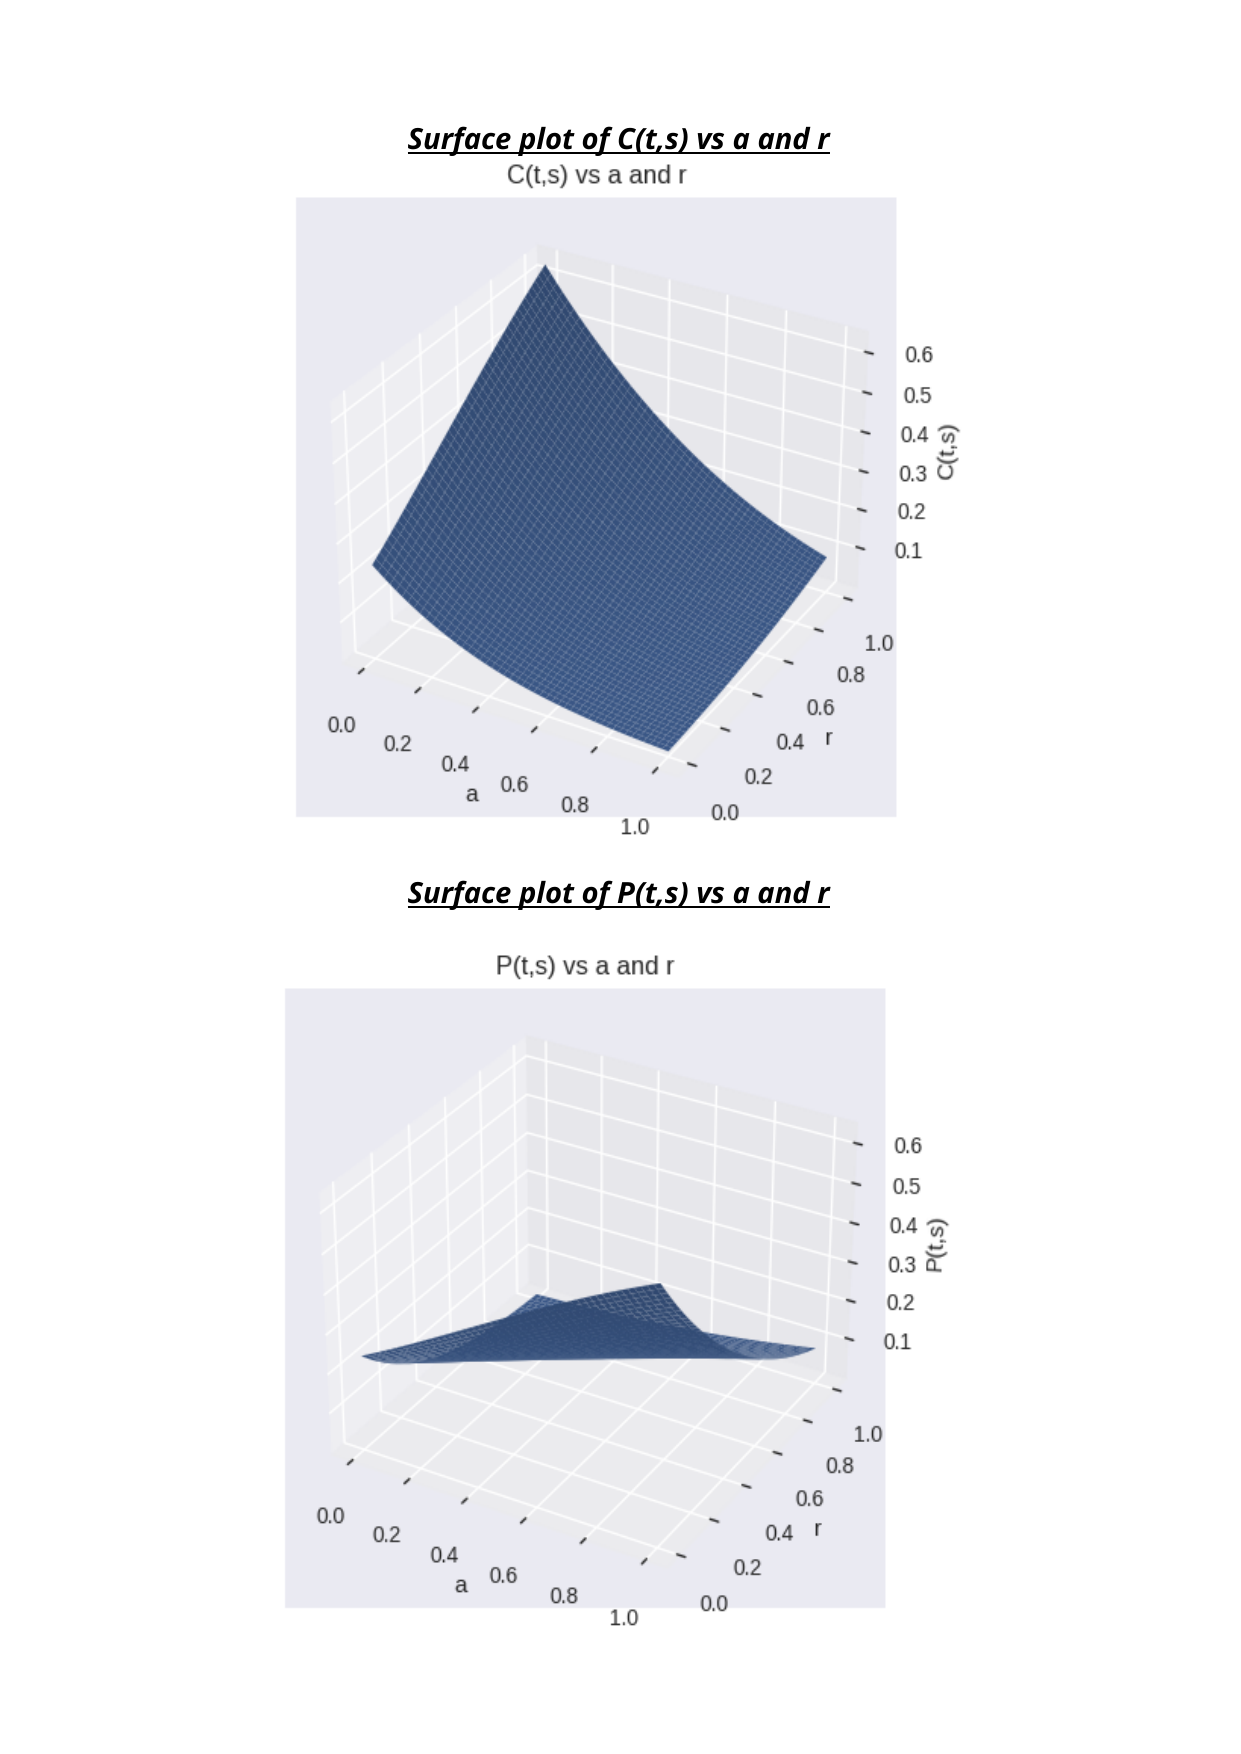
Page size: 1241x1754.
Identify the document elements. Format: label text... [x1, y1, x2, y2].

picture [252, 949, 966, 1649]
text Surface plot of P(t,s) vs a and r [118, 872, 1122, 912]
text Surface plot of C(t,s) vs a and r [118, 118, 1122, 158]
picture [263, 157, 977, 858]
